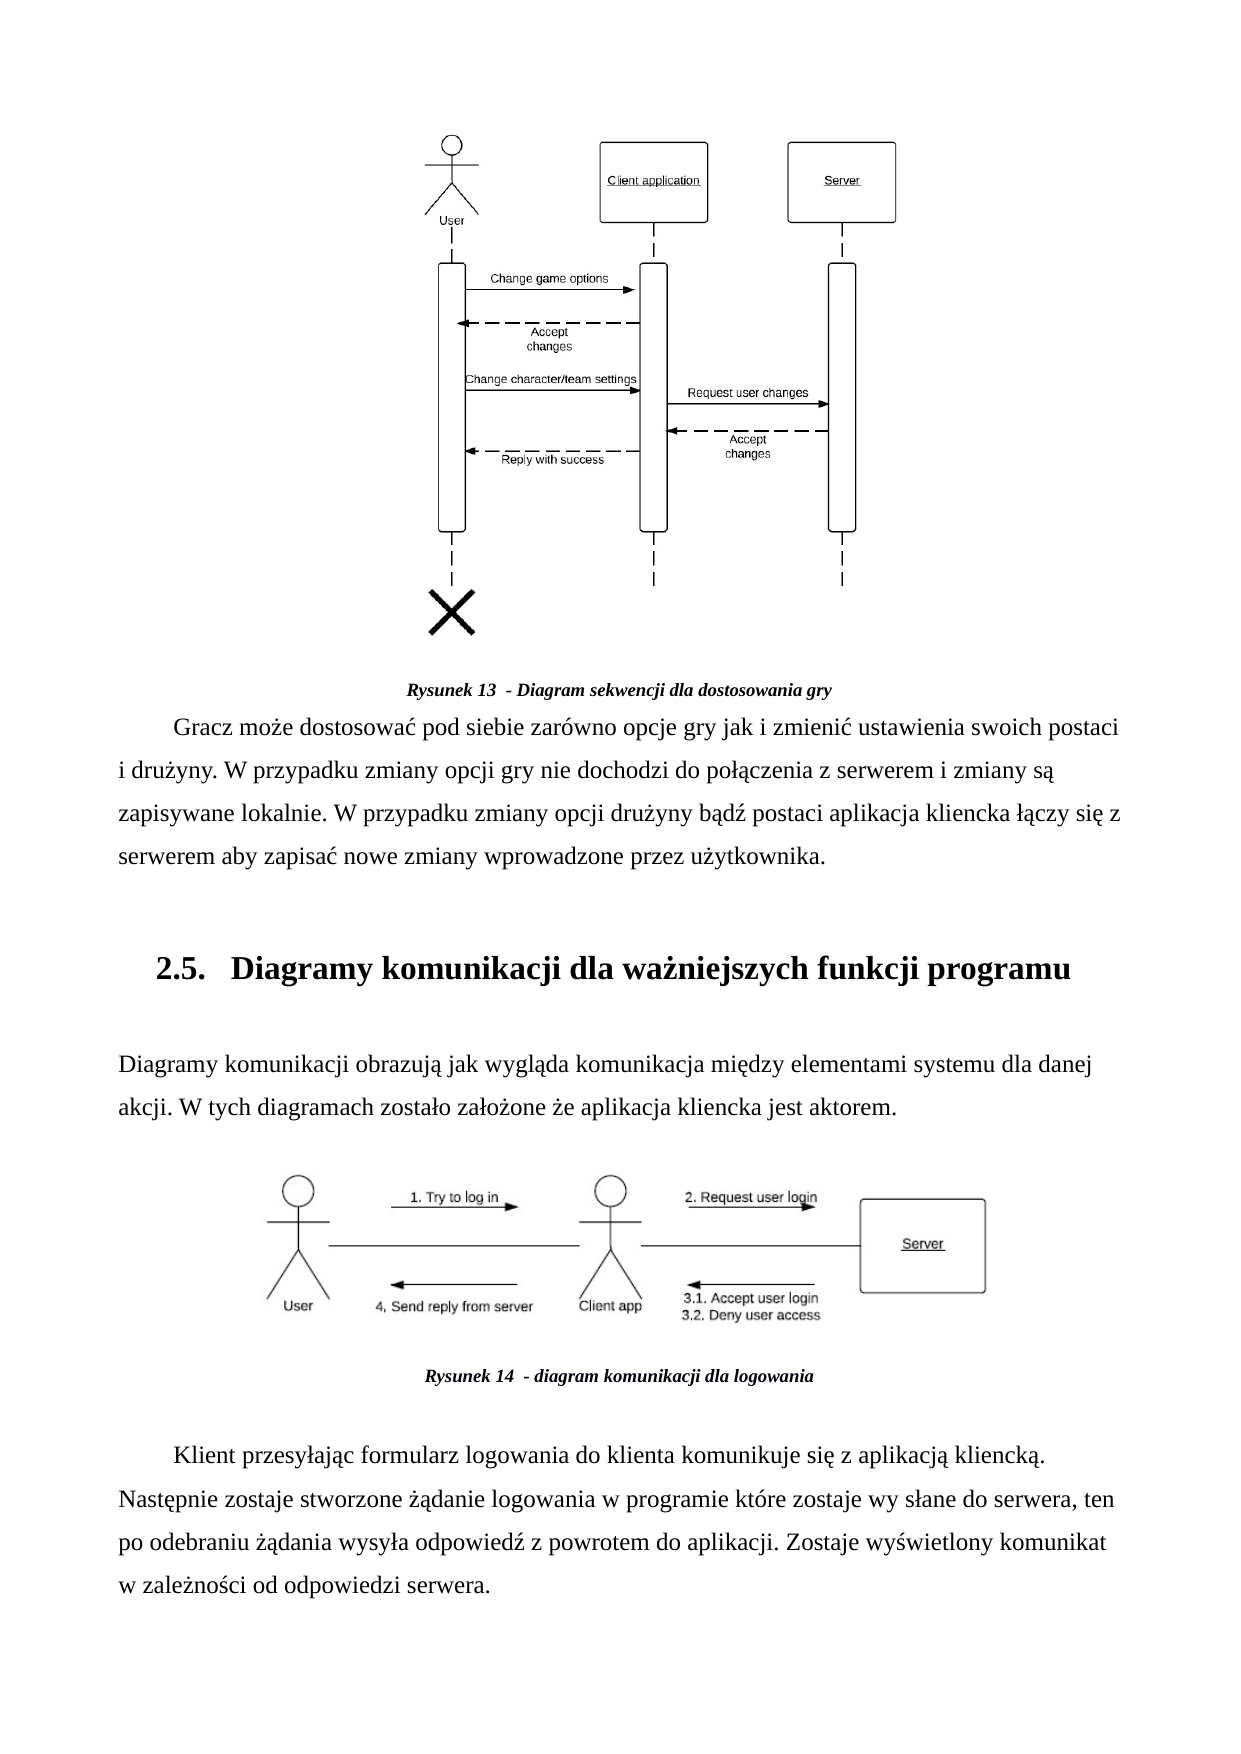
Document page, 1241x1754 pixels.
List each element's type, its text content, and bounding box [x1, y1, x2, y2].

picture [384, 118, 932, 644]
picture [206, 1134, 1034, 1351]
text Klient przesyłając formularz logowania do klienta komunikuje się z aplikacją kliencką. Następnie zostaje stworzone żądanie logowania w programie które zostaje wy słane do serwera, ten po odebraniu żądania wysyła odpowiedź z powrotem do aplikacji. Zostaje wyświetlony komunikat w zależności od odpowiedzi serwera. [118, 1441, 1122, 1599]
text Diagramy komunikacji obrazują jak wygląda komunikacja między elementami systemu dla danej akcji. W tych diagramach zostało założone że aplikacja kliencka jest aktorem. [118, 1049, 1122, 1121]
subtitle Diagramy komunikacji dla ważniejszych funkcji programu [156, 948, 1122, 986]
text Rysunek 13 - Diagram sekwencji dla dostosowania gry [118, 679, 1122, 701]
text Gracz może dostosować pod siebie zarówno opcje gry jak i zmienić ustawienia swoich postaci i drużyny. W przypadku zmiany opcji gry nie dochodzi do połączenia z serwerem i zmiany są zapisywane lokalnie. W przypadku zmiany opcji drużyny bądź postaci aplikacja kliencka łączy się z serwerem aby zapisać nowe zmiany wprowadzone przez użytkownika. [118, 712, 1122, 870]
text Rysunek 14 - diagram komunikacji dla logowania [118, 1365, 1122, 1387]
